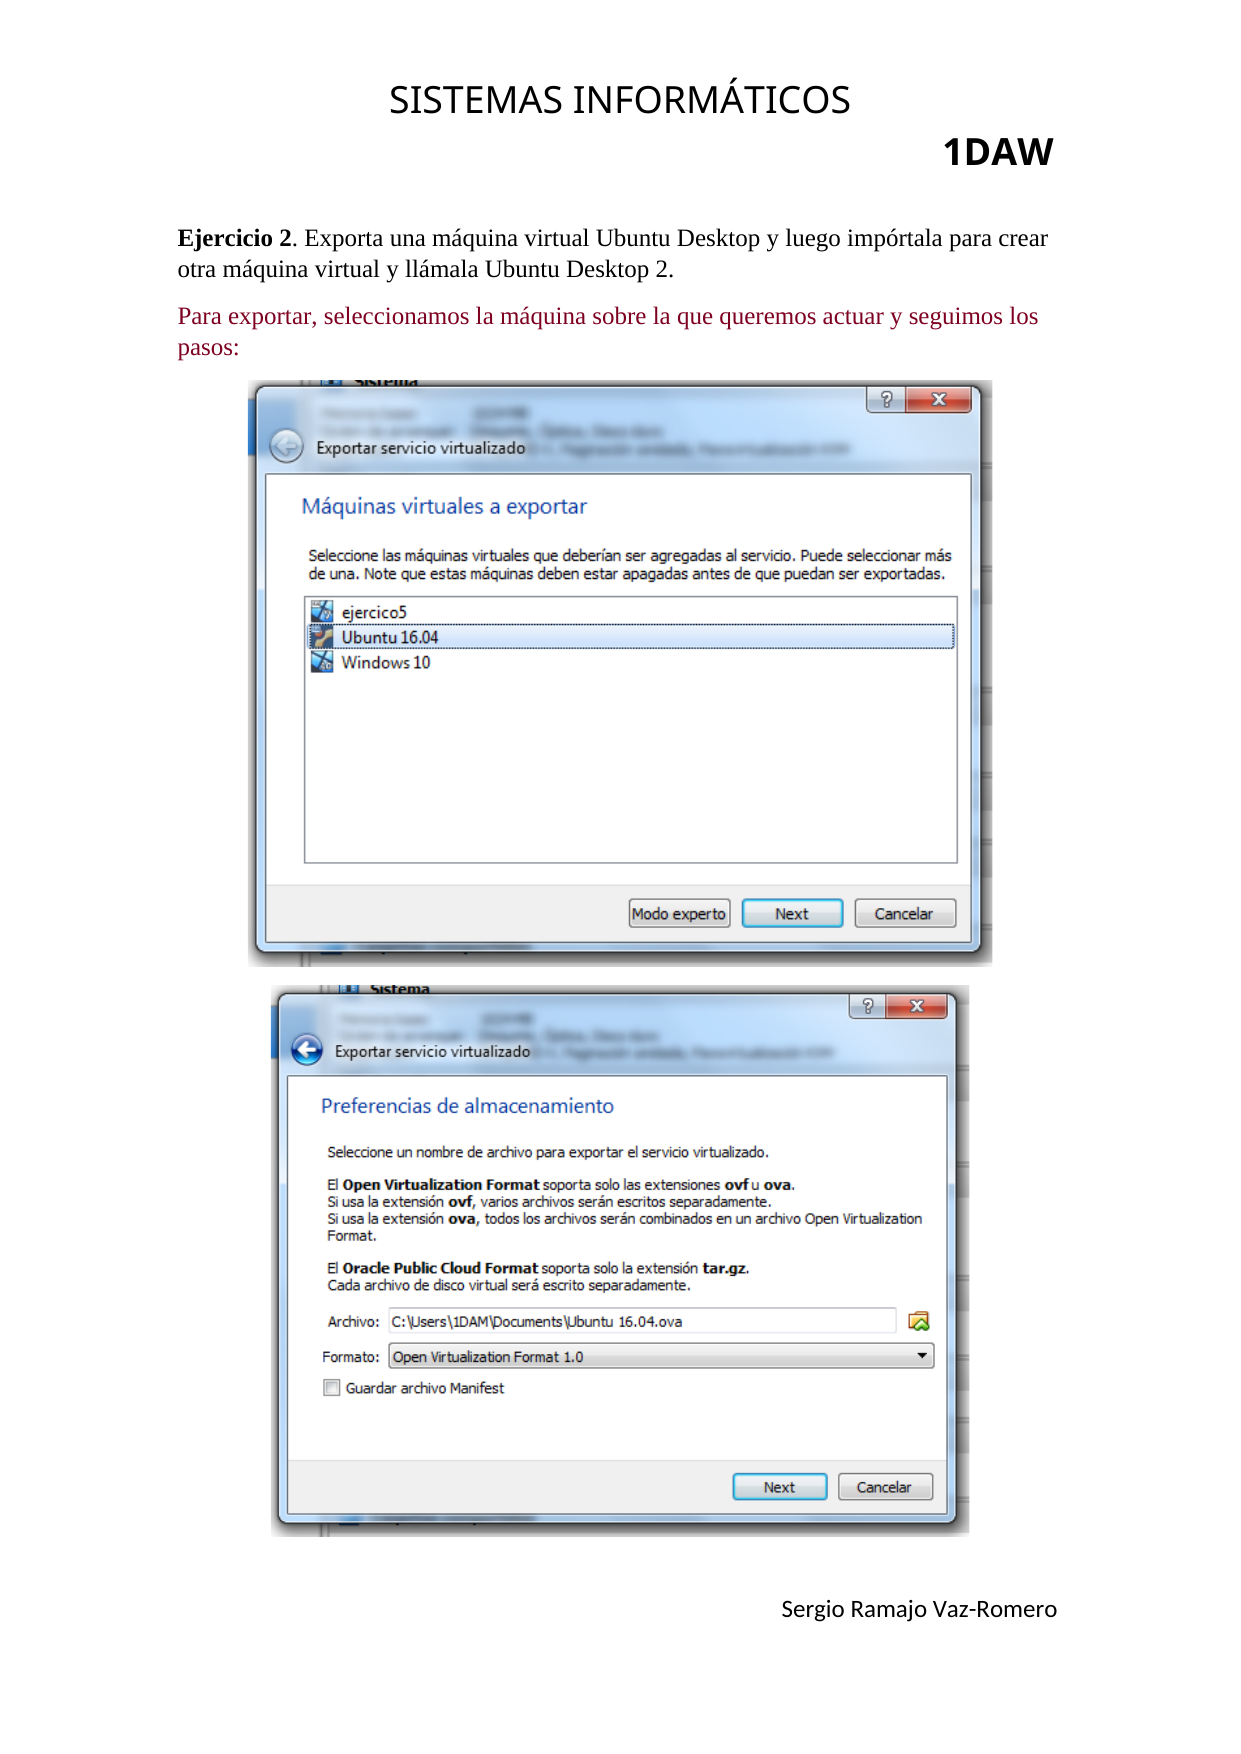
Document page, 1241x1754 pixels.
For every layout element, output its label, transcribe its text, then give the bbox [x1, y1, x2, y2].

text Ejercicio 2. Exporta una máquina virtual Ubuntu Desktop y luego impórtala para crear otra máquina virtual y llámala Ubuntu Desktop 2. [177, 223, 1063, 282]
picture [247, 380, 993, 967]
picture [270, 985, 970, 1537]
text Para exportar, seleccionamos la máquina sobre la que queremos actuar y seguimos los pasos: [177, 301, 1063, 361]
